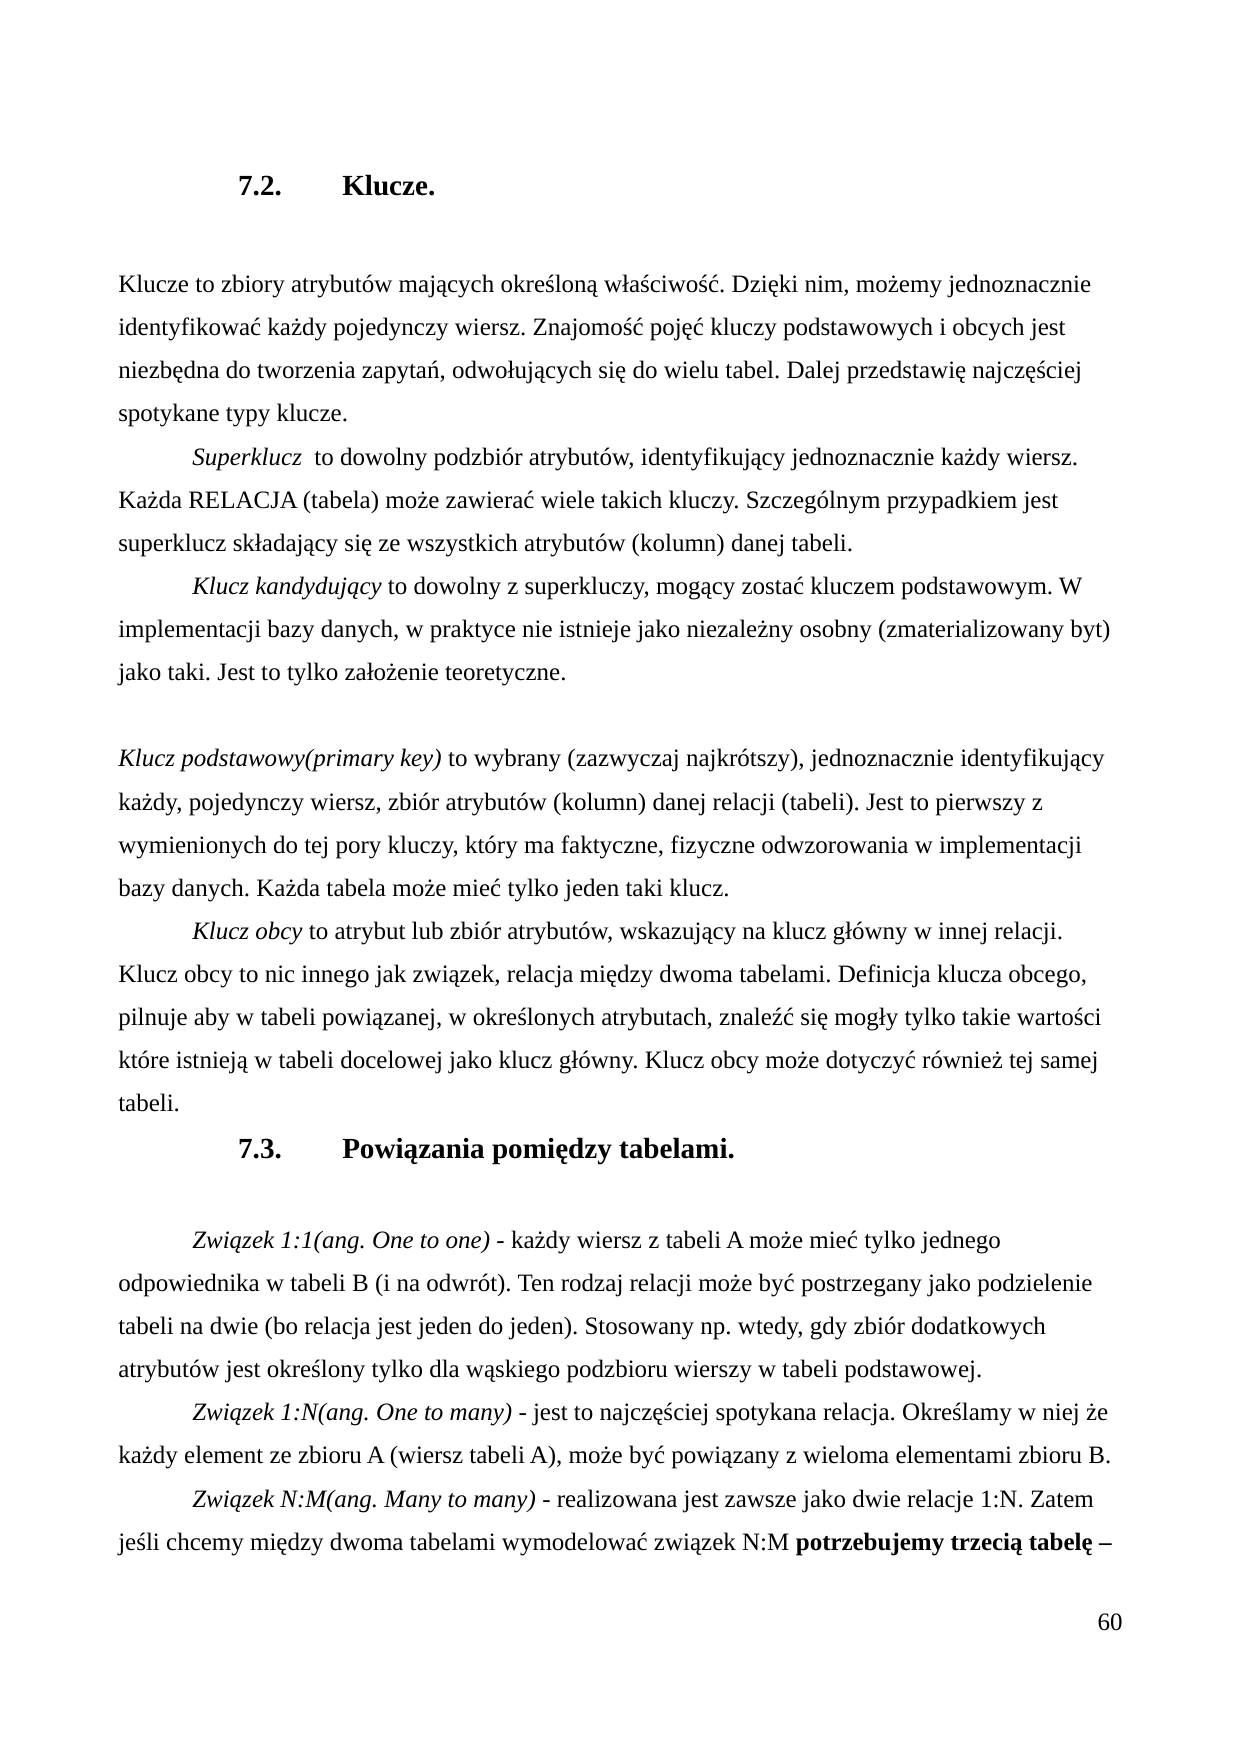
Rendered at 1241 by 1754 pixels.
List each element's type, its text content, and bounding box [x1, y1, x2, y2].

text Związek 1:1(ang. One to one) - każdy wiersz z tabeli A może mieć tylko jednego odpowiednika w tabeli B (i na odwrót). Ten rodzaj relacji może być postrzegany jako podzielenie tabeli na dwie (bo relacja jest jeden do jeden). Stosowany np. wtedy, gdy zbiór dodatkowych atrybutów jest określony tylko dla wąskiego podzbioru wierszy w tabeli podstawowej. [118, 1225, 1122, 1383]
text Superklucz to dowolny podzbiór atrybutów, identyfikujący jednoznacznie każdy wiersz. Każda RELACJA (tabela) może zawierać wiele takich kluczy. Szczególnym przypadkiem jest superklucz składający się ze wszystkich atrybutów (kolumn) danej tabeli. [118, 442, 1122, 557]
text Klucz obcy to atrybut lub zbiór atrybutów, wskazujący na klucz główny w innej relacji. Klucz obcy to nic innego jak związek, relacja między dwoma tabelami. Definicja klucza obcego, pilnuje aby w tabeli powiązanej, w określonych atrybutach, znaleźć się mogły tylko takie wartości które istnieją w tabeli docelowej jako klucz główny. Klucz obcy może dotyczyć również tej samej tabeli. [118, 916, 1122, 1117]
list Powiązania pomiędzy tabelami. [231, 1132, 1122, 1165]
text Klucz podstawowy(primary key) to wybrany (zazwyczaj najkrótszy), jednoznacznie identyfikujący każdy, pojedynczy wiersz, zbiór atrybutów (kolumn) danej relacji (tabeli). Jest to pierwszy z wymienionych do tej pory kluczy, który ma faktyczne, fizyczne odwzorowania w implementacji bazy danych. Każda tabela może mieć tylko jeden taki klucz. [118, 743, 1122, 902]
list Klucze. [231, 168, 1122, 202]
text Związek 1:N(ang. One to many) - jest to najczęściej spotykana relacja. Określamy w niej że każdy element ze zbioru A (wiersz tabeli A), może być powiązany z wieloma elementami zbioru B. [118, 1397, 1122, 1469]
text Klucze to zbiory atrybutów mających określoną właściwość. Dzięki nim, możemy jednoznacznie identyfikować każdy pojedynczy wiersz. Znajomość pojęć kluczy podstawowych i obcych jest niezbędna do tworzenia zapytań, odwołujących się do wielu tabel. Dalej przedstawię najczęściej spotykane typy klucze. [118, 269, 1122, 427]
text Klucz kandydujący to dowolny z superkluczy, mogący zostać kluczem podstawowym. W implementacji bazy danych, w praktyce nie istnieje jako niezależny osobny (zmaterializowany byt) jako taki. Jest to tylko założenie teoretyczne. [118, 571, 1122, 686]
text Związek N:M(ang. Many to many) - realizowana jest zawsze jako dwie relacje 1:N. Zatem jeśli chcemy między dwoma tabelami wymodelować związek N:M potrzebujemy trzecią tabelę – [118, 1484, 1122, 1556]
